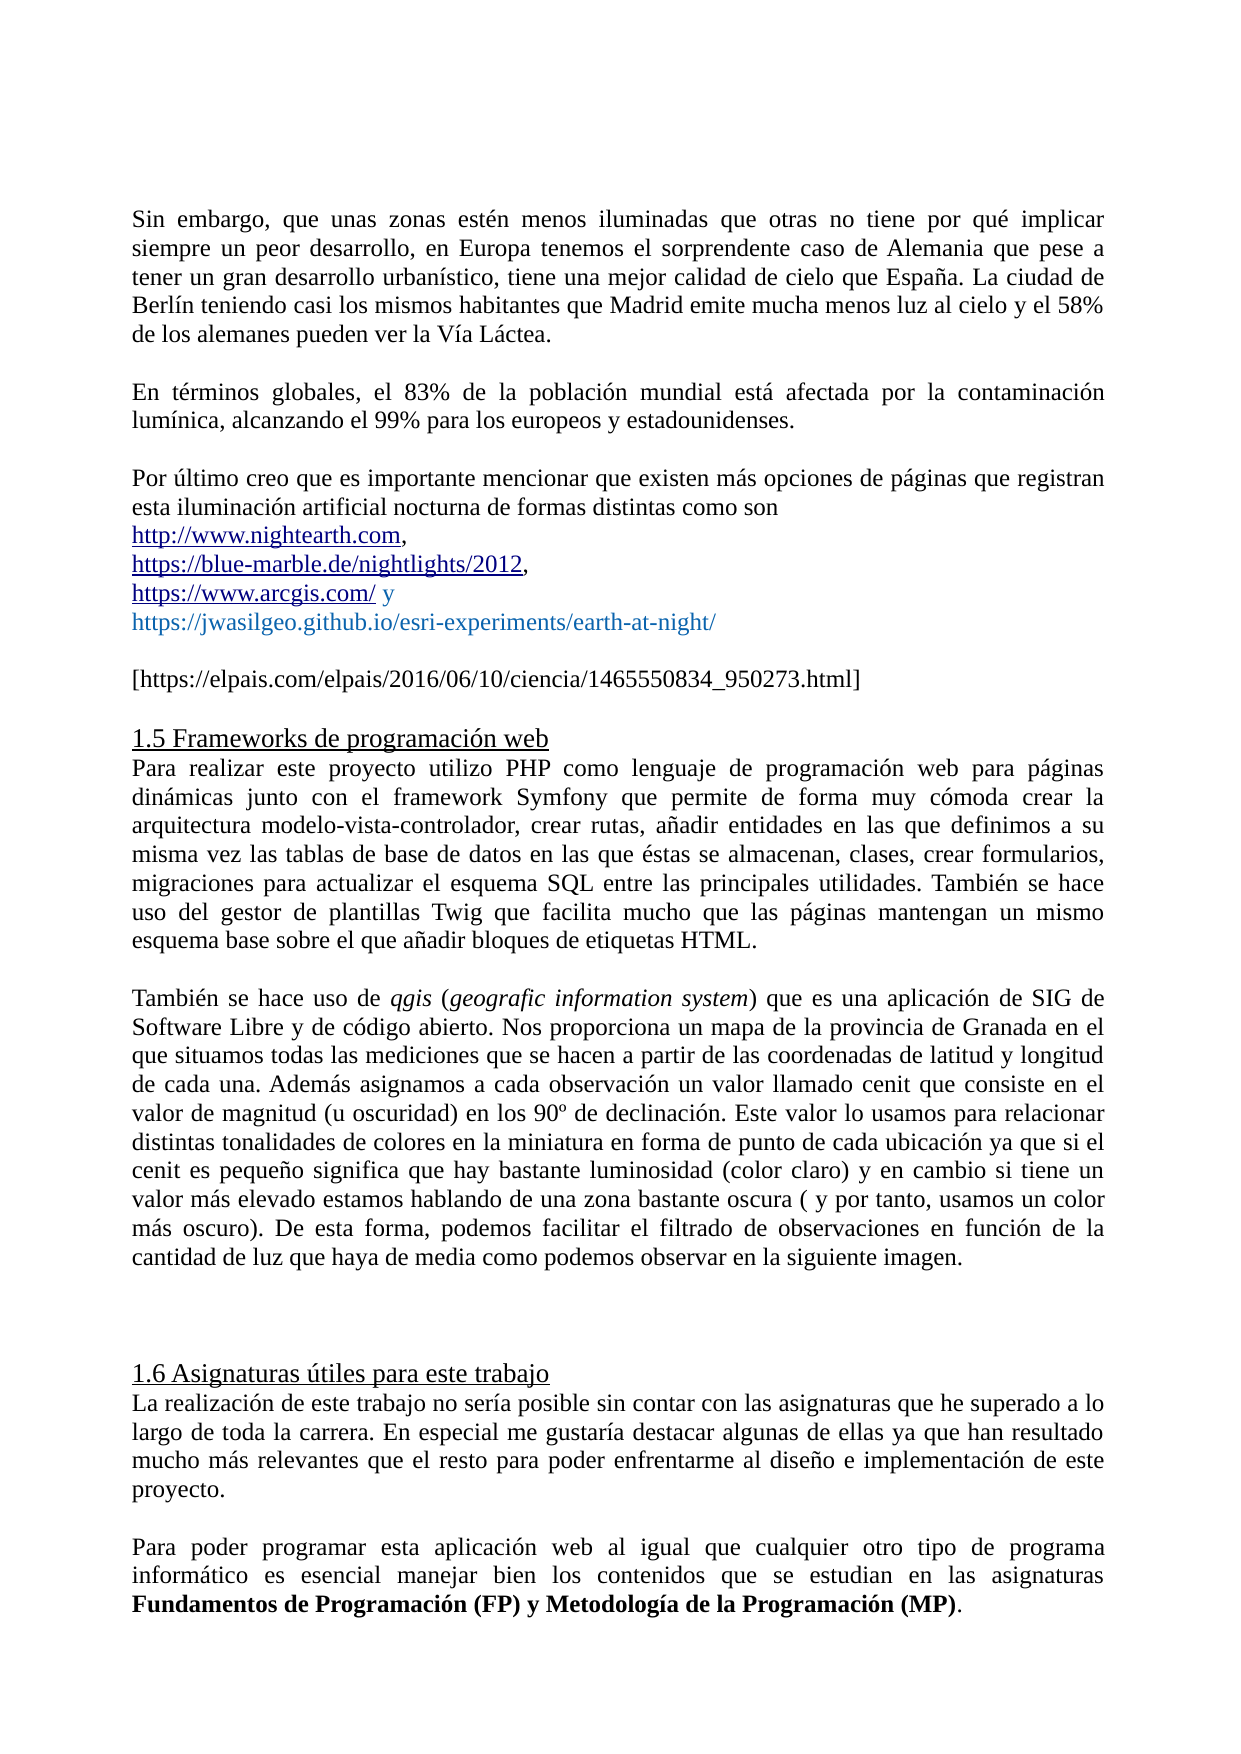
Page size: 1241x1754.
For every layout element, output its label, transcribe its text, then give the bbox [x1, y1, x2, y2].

text https://www.arcgis.com/ y [132, 578, 1106, 607]
text Por último creo que es importante mencionar que existen más opciones de páginas que registran esta iluminación artificial nocturna de formas distintas como son [132, 463, 1106, 521]
text https://blue-marble.de/nightlights/2012, [132, 549, 1106, 578]
text También se hace uso de qgis (geografic information system) que es una aplicación de SIG de Software Libre y de código abierto. Nos proporciona un mapa de la provincia de Granada en el que situamos todas las mediciones que se hacen a partir de las coordenadas de latitud y longitud de cada una. Además asignamos a cada observación un valor llamado cenit que consiste en el valor de magnitud (u oscuridad) en los 90º de declinación. Este valor lo usamos para relacionar distintas tonalidades de colores en la miniatura en forma de punto de cada ubicación ya que si el cenit es pequeño significa que hay bastante luminosidad (color claro) y en cambio si tiene un valor más elevado estamos hablando de una zona bastante oscura ( y por tanto, usamos un color más oscuro). De esta forma, podemos facilitar el filtrado de observaciones en función de la cantidad de luz que haya de media como podemos observar en la siguiente imagen. [132, 983, 1106, 1271]
text http://www.nightearth.com, [132, 521, 1106, 549]
text Sin embargo, que unas zonas estén menos iluminadas que otras no tiene por qué implicar siempre un peor desarrollo, en Europa tenemos el sorprendente caso de Alemania que pese a tener un gran desarrollo urbanístico, tiene una mejor calidad de cielo que España. La ciudad de Berlín teniendo casi los mismos habitantes que Madrid emite mucha menos luz al cielo y el 58% de los alemanes pueden ver la Vía Láctea. [132, 204, 1106, 348]
text Para poder programar esta aplicación web al igual que cualquier otro tipo de programa informático es esencial manejar bien los contenidos que se estudian en las asignaturas Fundamentos de Programación (FP) y Metodología de la Programación (MP). [132, 1532, 1106, 1618]
text 1.6 Asignaturas útiles para este trabajo [132, 1357, 1106, 1388]
text Para realizar este proyecto utilizo PHP como lenguaje de programación web para páginas dinámicas junto con el framework Symfony que permite de forma muy cómoda crear la arquitectura modelo-vista-controlador, crear rutas, añadir entidades en las que definimos a su misma vez las tablas de base de datos en las que éstas se almacenan, clases, crear formularios, migraciones para actualizar el esquema SQL entre las principales utilidades. También se hace uso del gestor de plantillas Twig que facilita mucho que las páginas mantengan un mismo esquema base sobre el que añadir bloques de etiquetas HTML. [132, 753, 1106, 954]
text 1.5 Frameworks de programación web [132, 722, 1106, 753]
text La realización de este trabajo no sería posible sin contar con las asignaturas que he superado a lo largo de toda la carrera. En especial me gustaría destacar algunas de ellas ya que han resultado mucho más relevantes que el resto para poder enfrentarme al diseño e implementación de este proyecto. [132, 1388, 1106, 1503]
text En términos globales, el 83% de la población mundial está afectada por la contaminación lumínica, alcanzando el 99% para los europeos y estadounidenses. [132, 377, 1106, 434]
text https://jwasilgeo.github.io/esri-experiments/earth-at-night/ [132, 607, 1106, 636]
text [https://elpais.com/elpais/2016/06/10/ciencia/1465550834_950273.html] [132, 664, 1106, 693]
